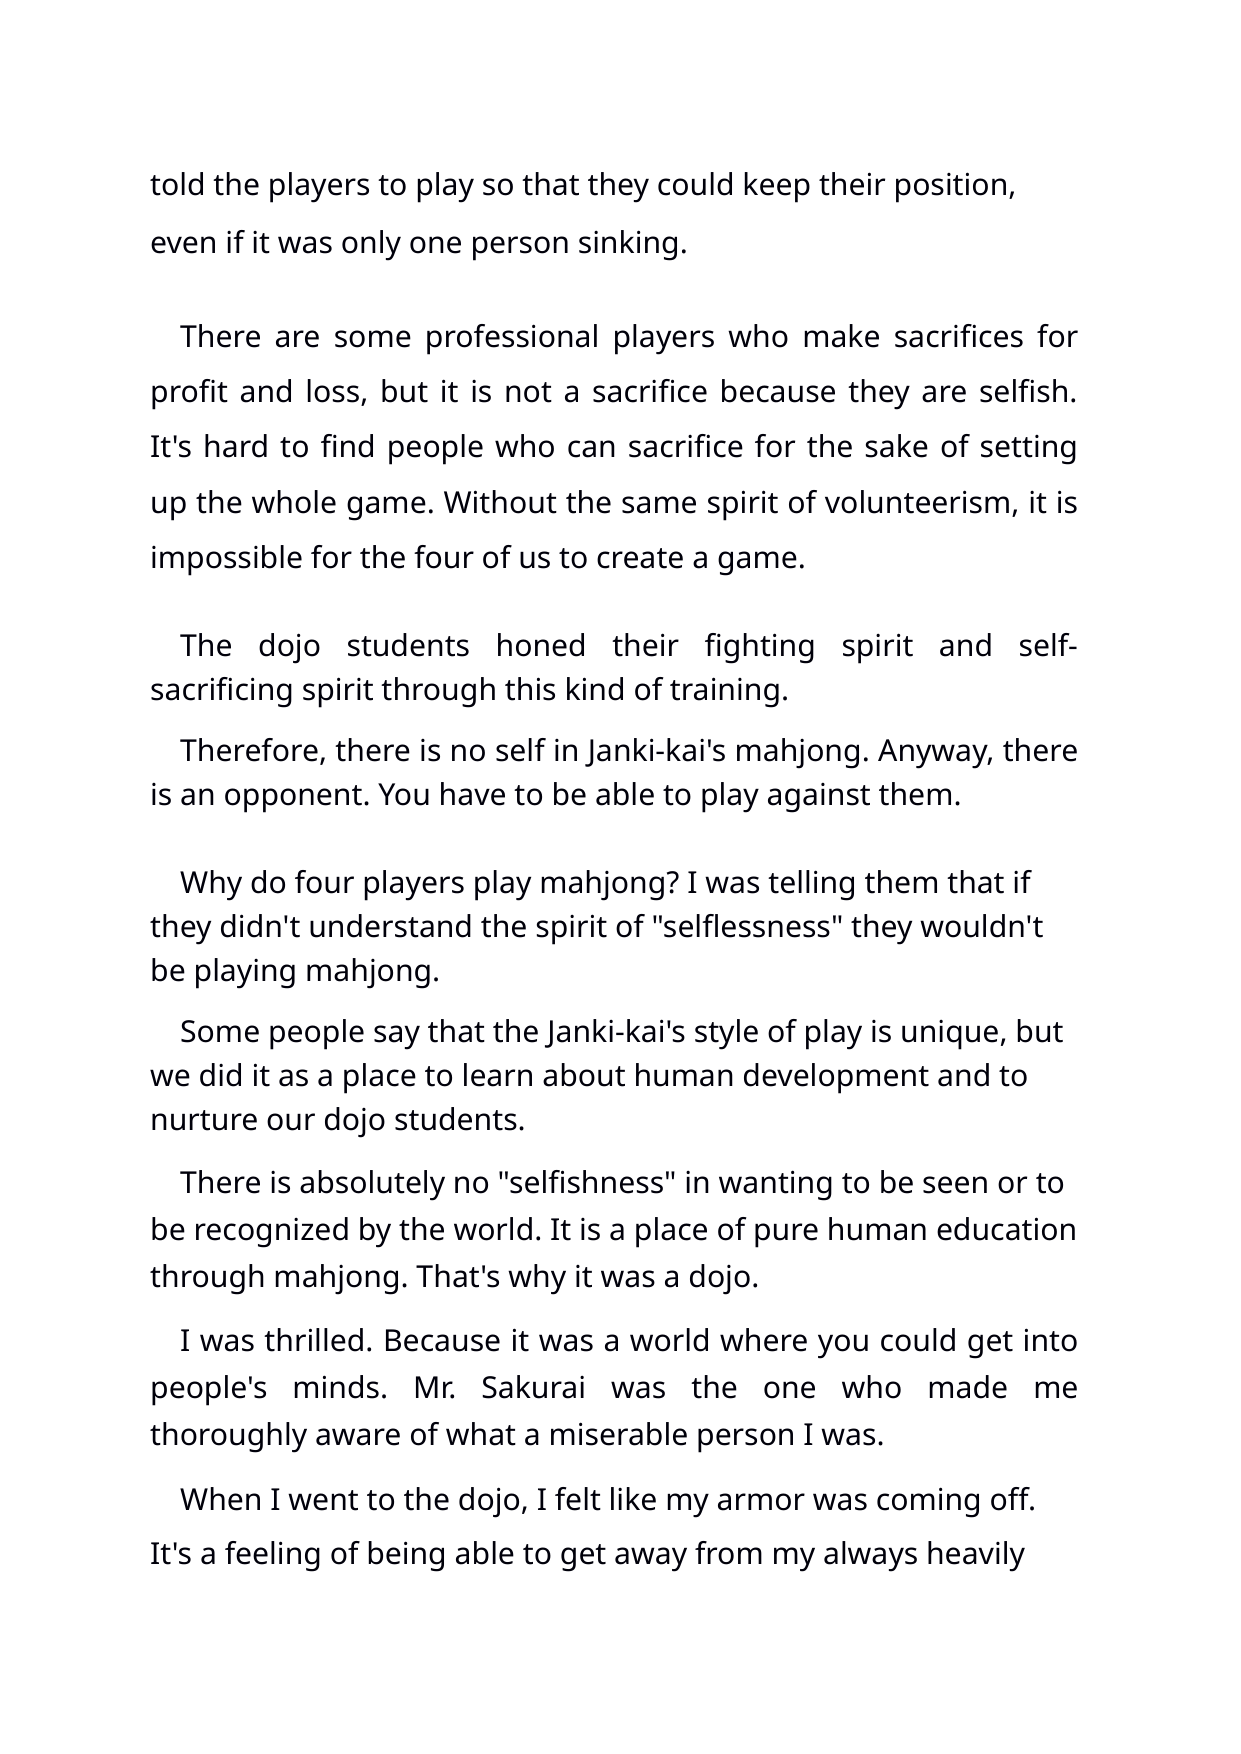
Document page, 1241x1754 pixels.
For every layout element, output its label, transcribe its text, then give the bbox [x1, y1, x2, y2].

text There is absolutely no "selfishness" in wanting to be seen or to be recognized by the world. It is a place of pure human education through mahjong. That's why it was a dojo. [150, 1156, 1079, 1297]
text Why do four players play mahjong? I was telling them that if they didn't understand the spirit of "selflessness" they wouldn't be playing mahjong. [150, 858, 1079, 990]
text Some people say that the Janki-kai's style of play is unique, but we did it as a place to learn about human development and to nurture our dojo students. [150, 1007, 1079, 1139]
text The dojo students honed their fighting spirit and self-sacrificing spirit through this kind of training. [150, 621, 1079, 709]
text I was thrilled. Because it was a world where you could get into people's minds. Mr. Sakurai was the one who made me thoroughly aware of what a miserable person I was. [150, 1314, 1079, 1454]
text Therefore, there is no self in Janki-kai's mahjong. Anyway, there is an opponent. You have to be able to play against them. [150, 726, 1079, 814]
text told the players to play so that they could keep their position, even if it was only one person sinking. [150, 150, 1079, 264]
text When I went to the dojo, I felt like my armor was coming off. It's a feeling of being able to get away from my always heavily [150, 1466, 1079, 1575]
text There are some professional players who make sacrifices for profit and loss, but it is not a sacrifice because they are selfish. It's hard to find people who can sacrifice for the sake of setting up the whole game. Without the same spirit of volunteerism, it is impossible for the four of us to create a game. [150, 303, 1079, 580]
